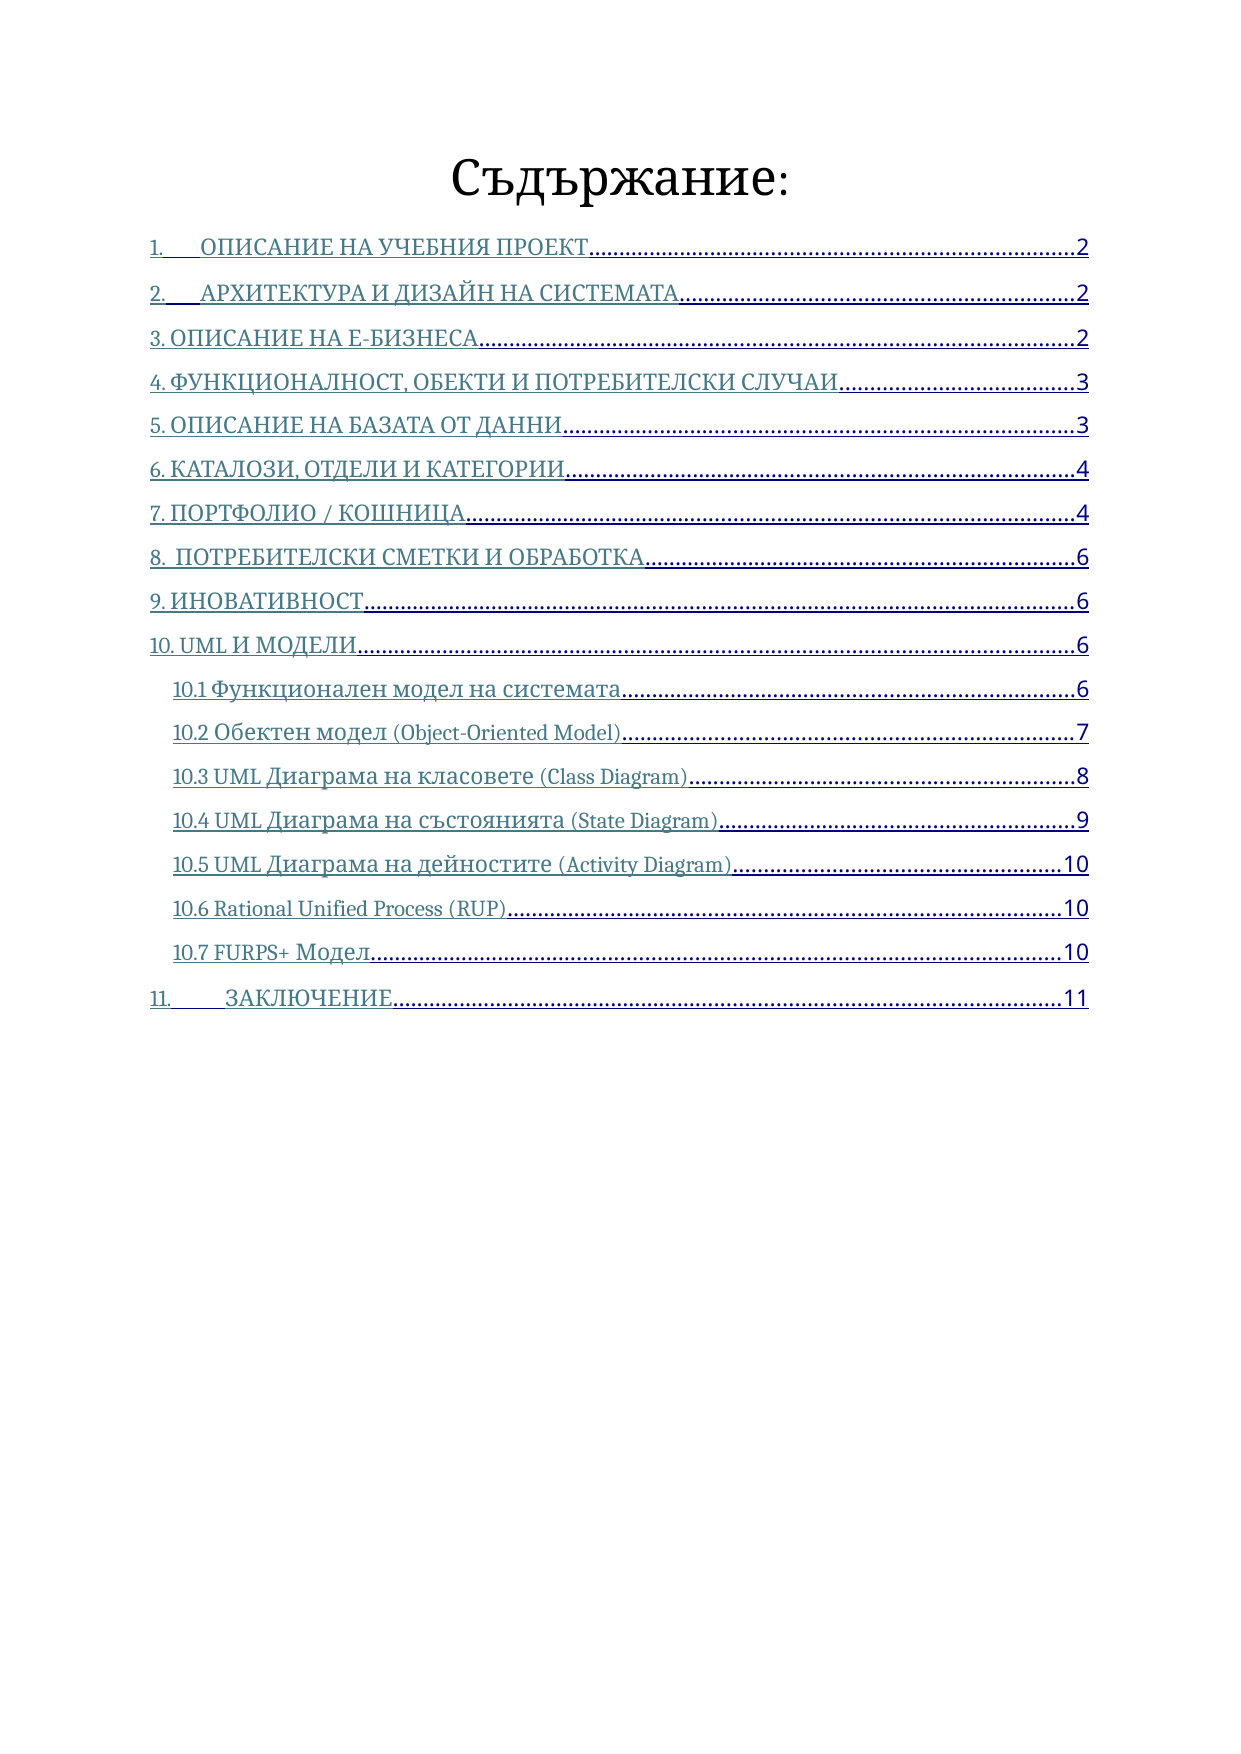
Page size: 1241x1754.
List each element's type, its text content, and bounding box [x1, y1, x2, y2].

text 7. ПОРТФОЛИО / КОШНИЦА 4 [150, 497, 1090, 528]
text 2. АРХИТЕКТУРА И ДИЗАЙН НА СИСТЕМАТА 2 [150, 275, 1090, 309]
text 10. UML И МОДЕЛИ 6 [150, 629, 1090, 660]
text 11. ЗАКЛЮЧЕНИЕ 11 [150, 979, 1090, 1013]
text 9. ИНОВАТИВНОСТ 6 [150, 585, 1090, 616]
text 1. ОПИСАНИЕ НА УЧЕБНИЯ ПРОЕКТ 2 [150, 228, 1090, 262]
text 4. ФУНКЦИОНАЛНОСТ, ОБЕКТИ И ПОТРЕБИТЕЛСКИ СЛУЧАИ 3 [150, 366, 1090, 397]
text 10.2 Обектен модел (Object-Oriented Model) 7 [173, 716, 1090, 748]
text Съдържание: [150, 150, 1090, 207]
text 5. ОПИСАНИЕ НА БАЗАТА ОТ ДАННИ 3 [150, 409, 1090, 441]
text 10.7 FURPS+ Модел 10 [173, 936, 1090, 967]
text 10.4 UML Диаграма на състоянията (State Diagram) 9 [173, 804, 1090, 835]
text 10.6 Rational Unified Process (RUP) 10 [173, 892, 1090, 923]
text 8. ПОТРЕБИТЕЛСКИ СМЕТКИ И ОБРАБОТКА 6 [150, 541, 1090, 572]
text 6. КАТАЛОЗИ, ОТДЕЛИ И КАТЕГОРИИ 4 [150, 453, 1090, 484]
text 10.1 Функционален модел на системата 6 [173, 672, 1090, 704]
text 3. ОПИСАНИЕ НА Е-БИЗНЕСА 2 [150, 322, 1090, 353]
text 10.3 UML Диаграма на класовете (Class Diagram) 8 [173, 760, 1090, 791]
text 10.5 UML Диаграма на дейностите (Activity Diagram) 10 [173, 848, 1090, 879]
